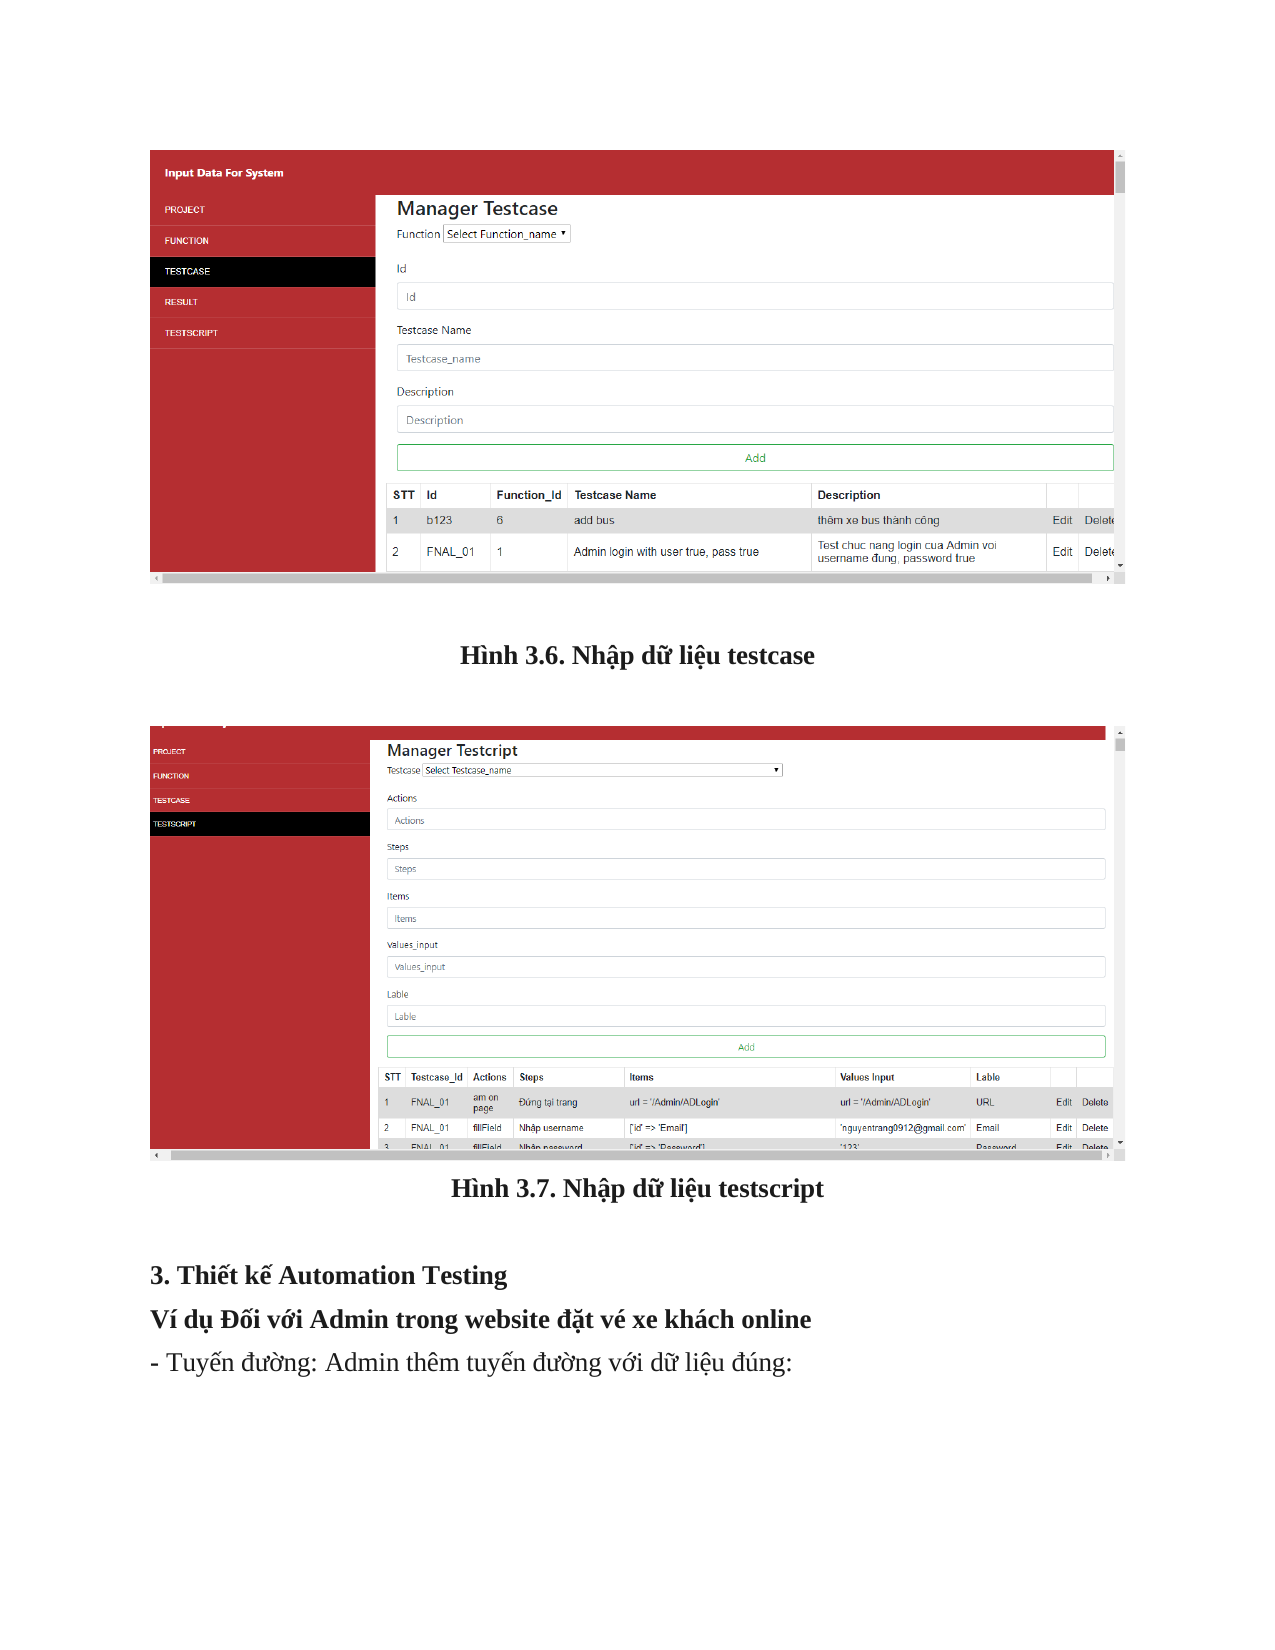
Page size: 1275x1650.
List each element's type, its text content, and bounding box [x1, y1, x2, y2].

text - Tuyến đường: Admin thêm tuyến đường với dữ liệu đúng: [150, 1346, 1125, 1377]
text 3. Thiết kế Automation Testing [150, 1259, 1125, 1290]
text Hình 3.7. Nhập dữ liệu testscript [150, 1172, 1125, 1203]
text Hình 3.6. Nhập dữ liệu testcase [150, 639, 1125, 670]
text Ví dụ Đối với Admin trong website đặt vé xe khách online [150, 1303, 1125, 1334]
